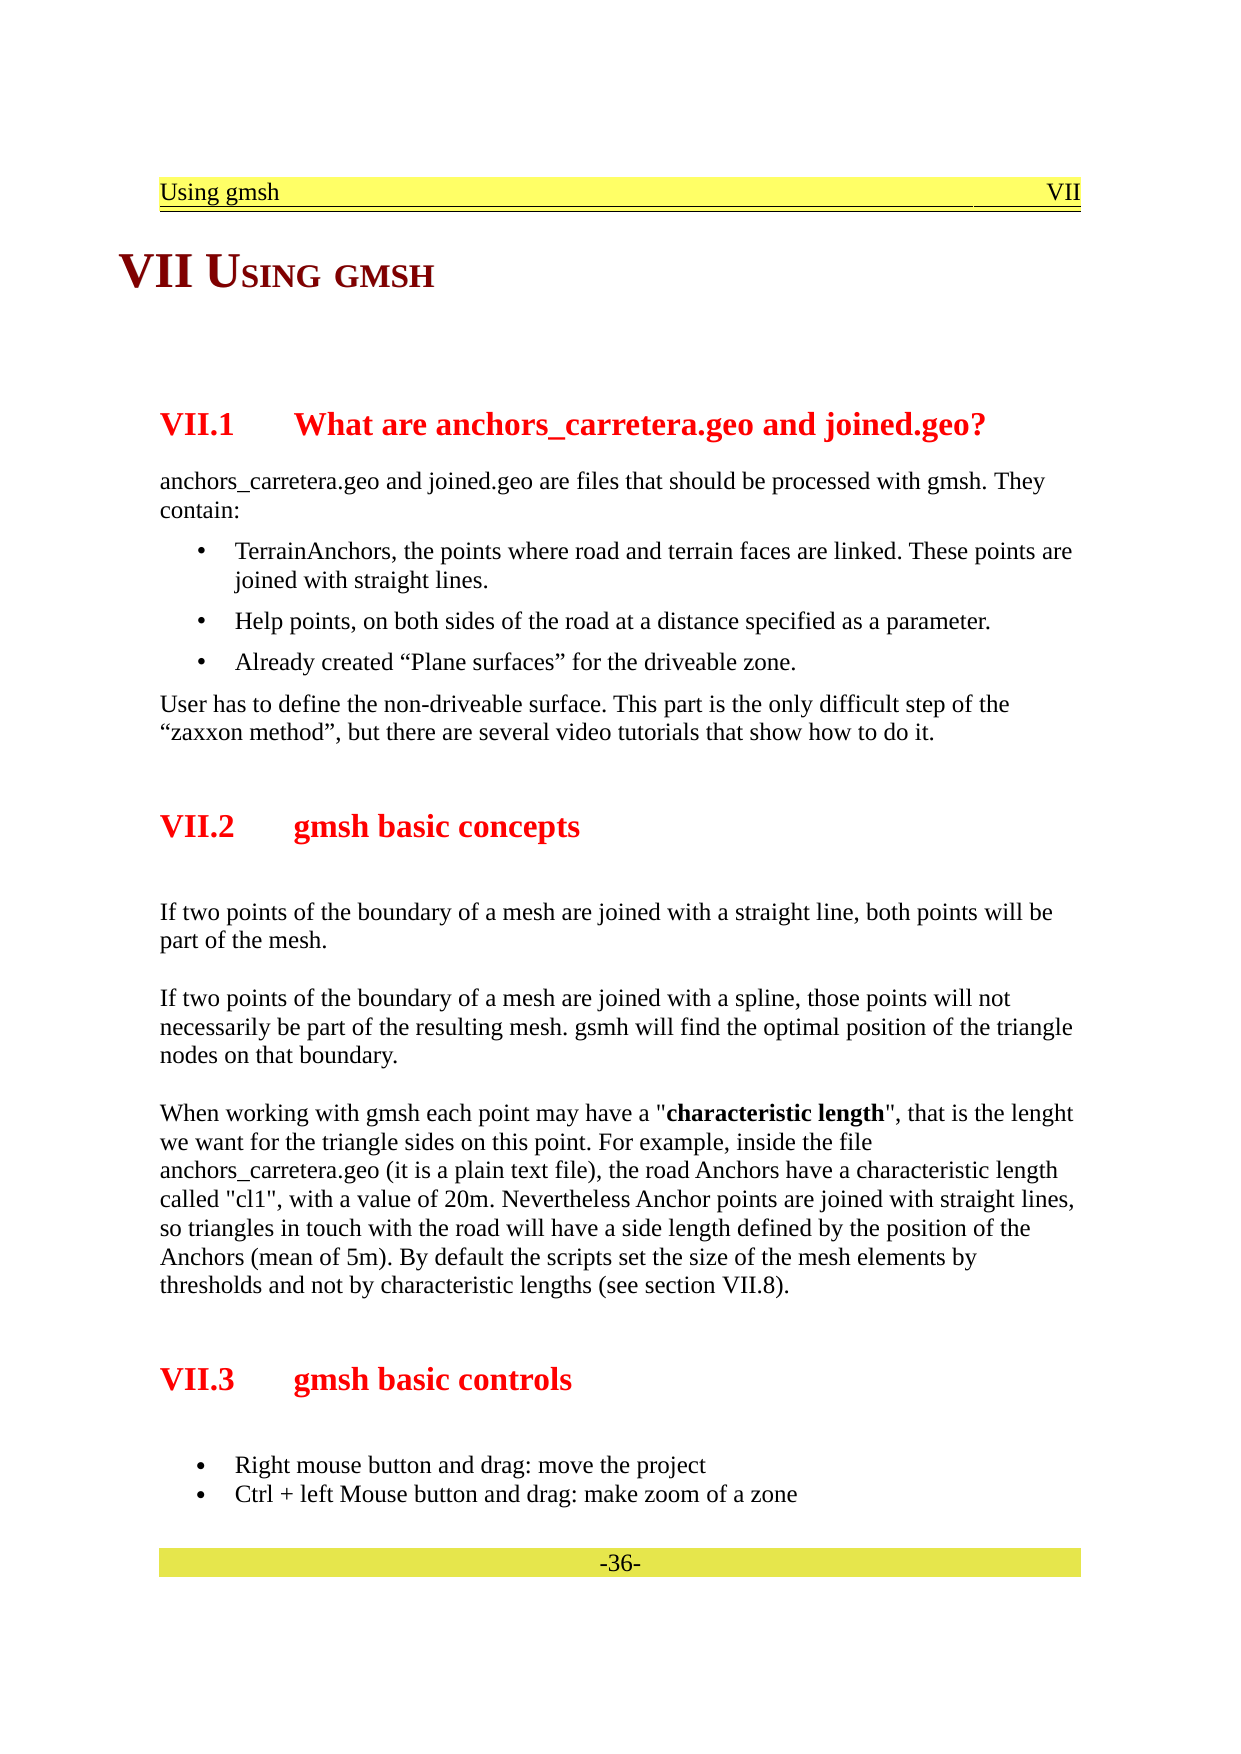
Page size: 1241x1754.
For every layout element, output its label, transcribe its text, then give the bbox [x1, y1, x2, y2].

list Ctrl + left Mouse button and drag: make zoom of a zone [197, 1479, 1081, 1508]
list Right mouse button and drag: move the project [197, 1450, 1081, 1479]
subtitle gmsh basic controls [159, 1359, 1081, 1397]
list Help points, on both sides of the road at a distance specified as a parameter. [197, 606, 1081, 635]
subtitle Using gmsh [118, 240, 1081, 298]
list TerrainAnchors, the points where road and terrain faces are linked. These points are joined with straight lines. [197, 536, 1081, 594]
subtitle gmsh basic concepts [159, 806, 1081, 844]
text User has to define the non-driveable surface. This part is the only difficult step of the “zaxxon method”, but there are several video tutorials that show how to do it. [159, 689, 1081, 746]
text If two points of the boundary of a mesh are joined with a straight line, both points will be part of the mesh. If two points of the boundary of a mesh are joined with a spline, those points will not necessarily be part of the resulting mesh. gsmh will find the optimal position of the triangle nodes on that boundary. When working with gmsh each point may have a "characteristic length", that is the lenght we want for the triangle sides on this point. For example, inside the file anchors_carretera.geo (it is a plain text file), the road Anchors have a characteristic length called "cl1", with a value of 20m. Nevertheless Anchor points are joined with straight lines, so triangles in touch with the road will have a side length defined by the position of the Anchors (mean of 5m). By default the scripts set the size of the mesh elements by thresholds and not by characteristic lengths (see section VII.8). [159, 897, 1081, 1299]
list Already created “Plane surfaces” for the driveable zone. [197, 647, 1081, 676]
subtitle What are anchors_carretera.geo and joined.geo? [159, 404, 1081, 443]
text anchors_carretera.geo and joined.geo are files that should be processed with gmsh. They contain: [159, 466, 1081, 524]
